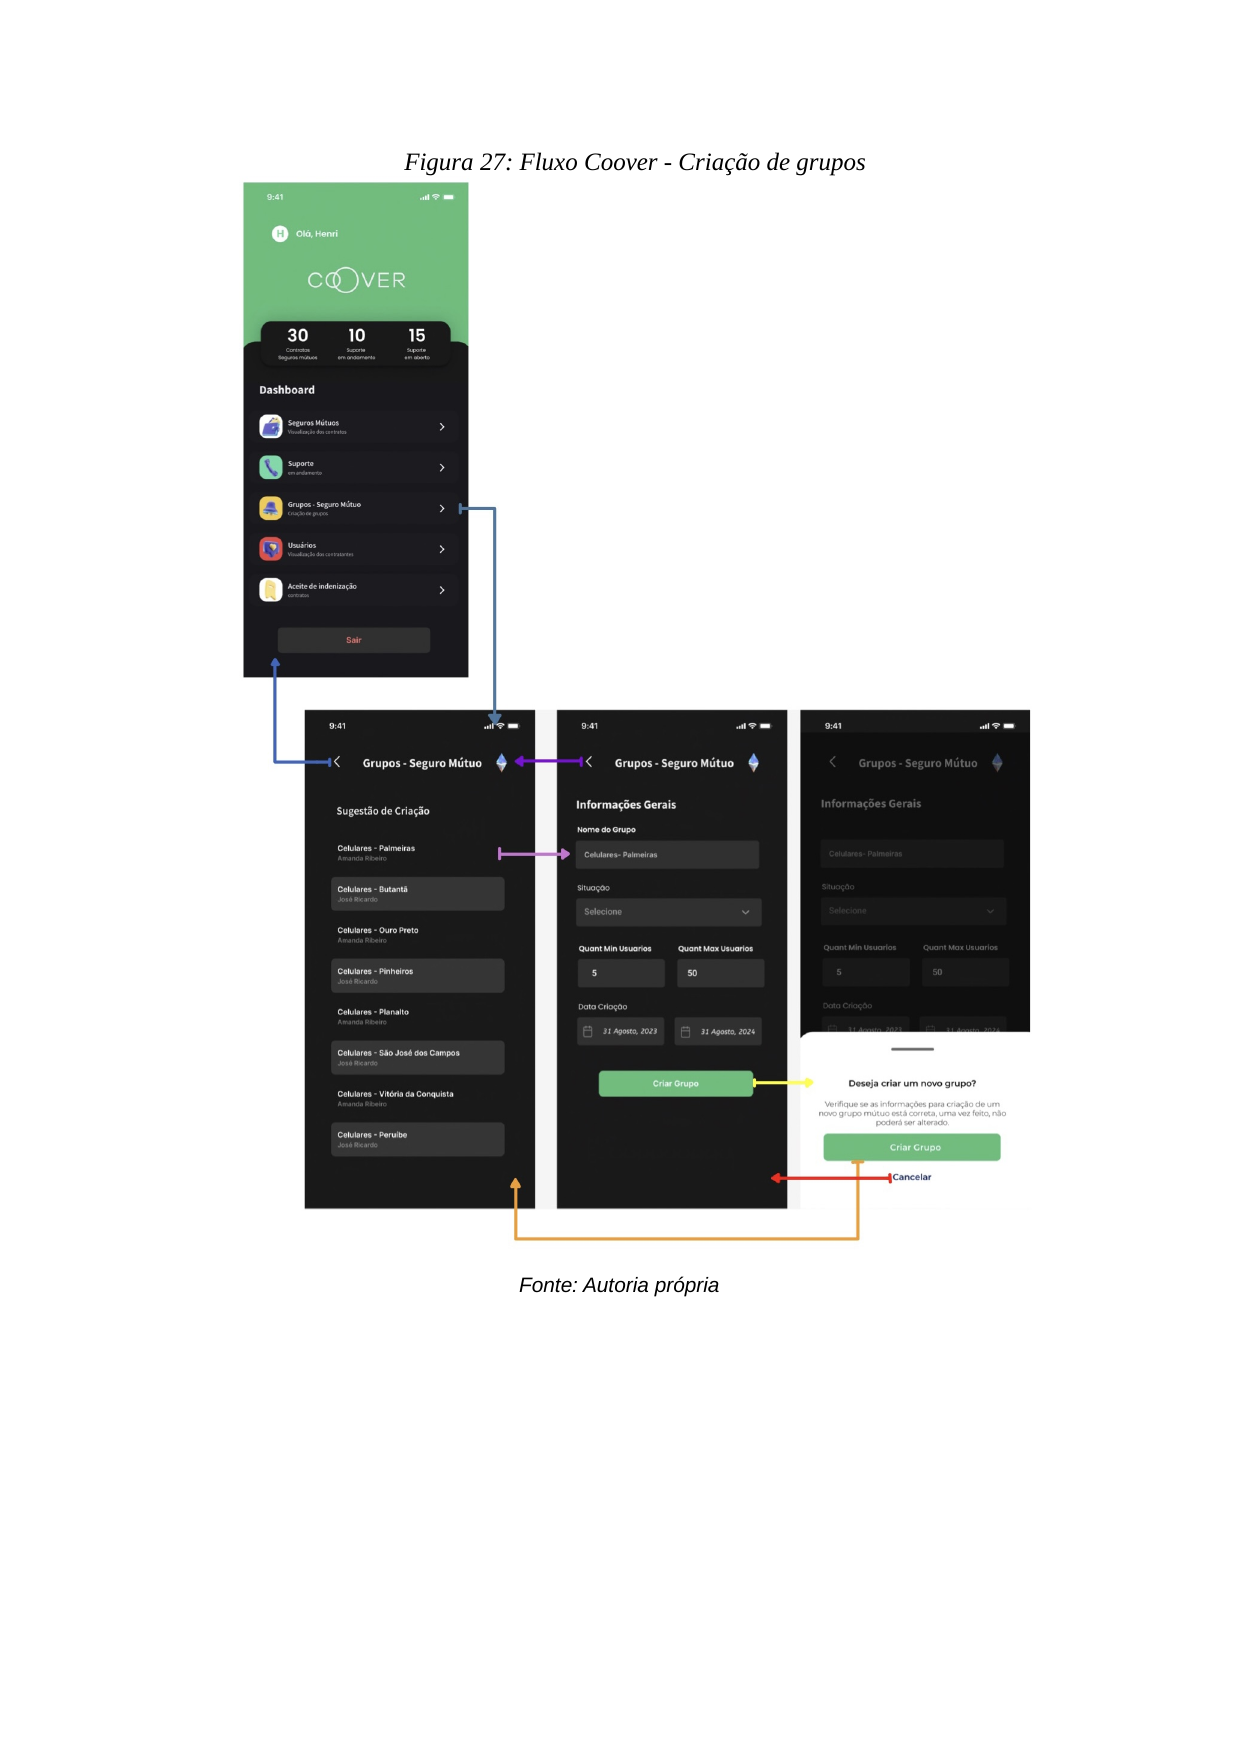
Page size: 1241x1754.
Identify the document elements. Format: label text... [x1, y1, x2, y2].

text Figura 27: Fluxo Coover - Criação de grupos [229, 147, 1043, 176]
picture [229, 176, 1043, 1253]
text Fonte: Autoria própria [118, 118, 1122, 1297]
